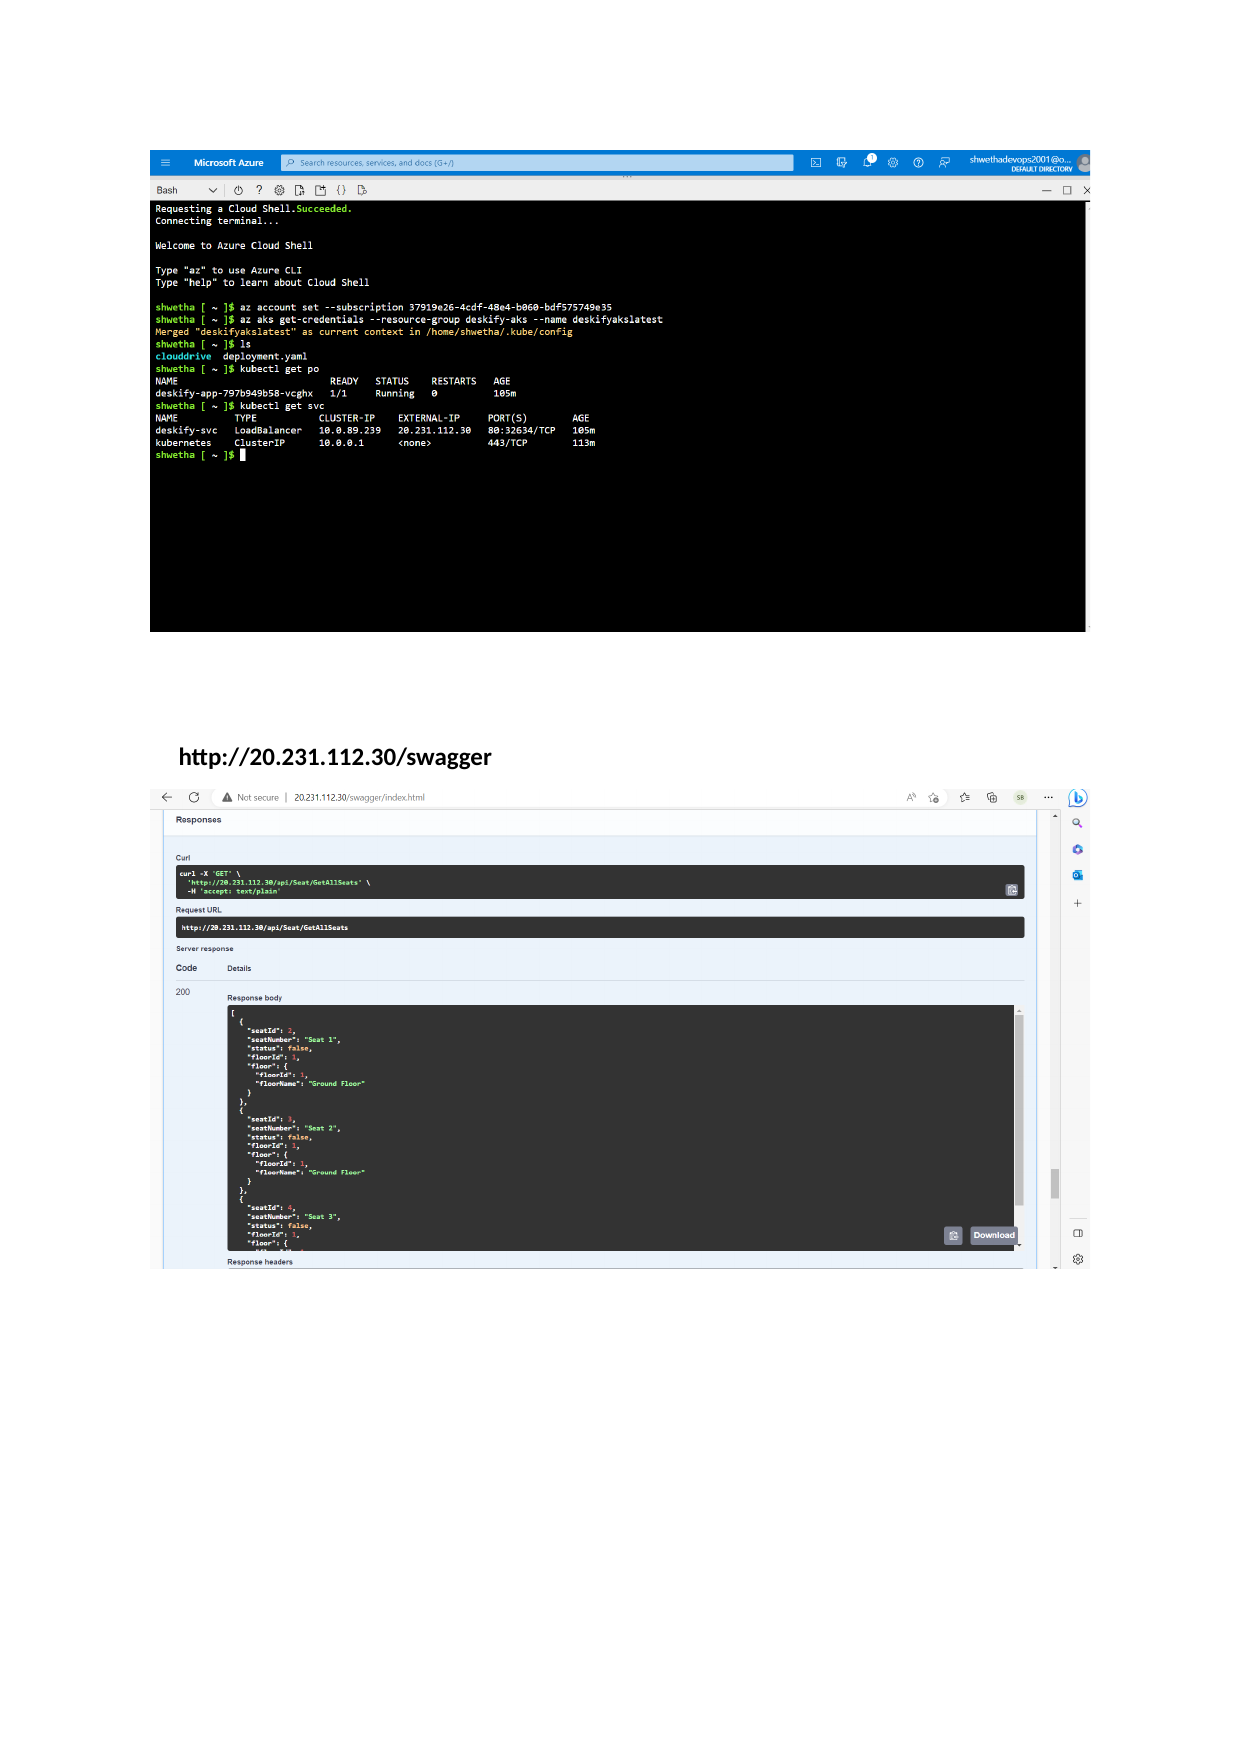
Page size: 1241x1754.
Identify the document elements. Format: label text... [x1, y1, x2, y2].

text http://20.231.112.30/swagger [150, 741, 1090, 772]
